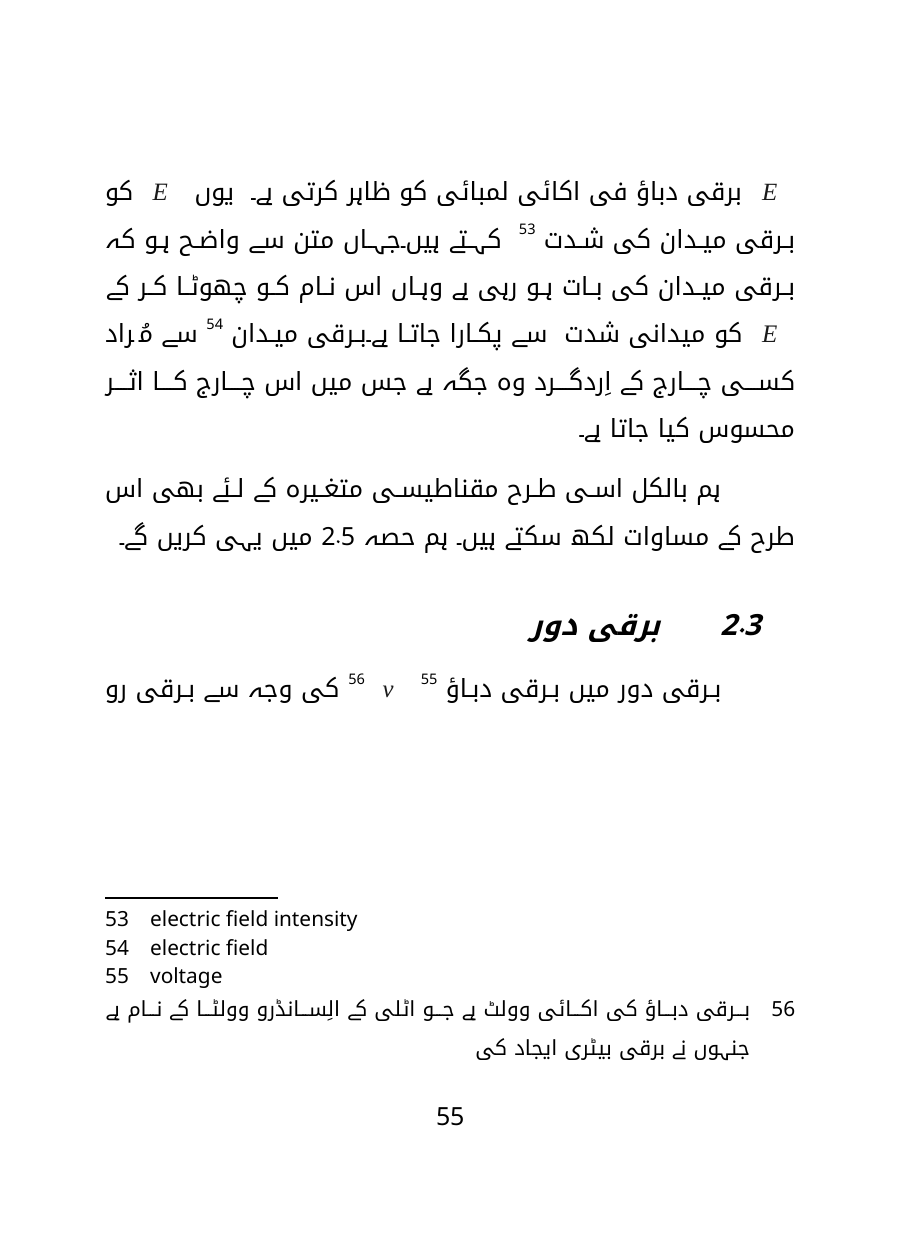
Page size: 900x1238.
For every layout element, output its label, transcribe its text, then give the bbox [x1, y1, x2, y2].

text برقی دباؤ کی اکائی وولٹ ہے جو اٹلی کے الِسانڈرو وولٹا کے نام ہے جنہوں نے برقی بیٹری ایجاد کی [105, 989, 795, 1068]
text ہم بالکل اسی طرح مقناطیسی متغیرہ کے لئے بھی اس طرح کے مساوات لکھ سکتے ہیں۔ ہم حصہ 2.5 میں یہی کریں گے۔ [105, 465, 795, 560]
text electric field intensity [105, 904, 795, 933]
text electric field [105, 933, 795, 961]
text voltage [105, 961, 795, 989]
text ہیں۔ شکل سے واضع ہے کہ برقی رو سلاخ کی رقبہ عمودی تراشسے گزرتی ہے لہٰذا مساوات 2.9 کے تحتبرقی رو کی کثافت کو ظاہر کرتی ہے۔ اسی وجہ سےکو کثافتِ برقی رو ہی کہتے ہیں۔ اسی طرح مساوات 2.10 سے یہ واضح ہے کہبرقی دباؤ فی اکائی لمبائی کو ظاہر کرتی ہے۔ یوں کو برقی میدان کی شدت کہتے ہیں۔جہاں متن سے واضح ہو کہ برقی میدان کی بات ہو رہی ہے وہاں اس نام کو چھوٹا کر کےکو میدانی شدت سے پکارا جاتا ہے۔برقی میدان سے مُراد کسی چارج کے اِردگرد وہ جگہ ہے جس میں اس چارج کا اثر محسوس کیا جاتا ہے۔ [105, 168, 795, 453]
text برقی دور میں برقی دباؤ کی وجہ سے برقی رو پیدا ہوتی ہے۔ تانبہ کی موصلیت ہے جہاں موصلیت کی اکائی ہے۔لہٰذا تانبہ کی بنی تار کی مزاحمت قابلِ نظرانداز ہوتی ہے۔اگر ایسی تار میں برقی روکا گزر ہو، تو اس تار کی مزاحمت میں، اوہم کے قانون کے تحت، برقی دباؤ گھٹے گی اور اس گھٹنے کی مقدارہو گی۔ کی قابلِ نظر انداز ہونے کی وجہ سے یہ مقدار بھی قابلِ نظر انداز ہو گی۔ اس کا مطلب ہے کہ اس برقی تار کی مدد سے برقی دباؤ کی بغیر گھٹائے ایک جگہ سے دوسری جگہ رسائی ممکن ہے ۔ اسی لئے تانبہ کی تار کو عموما برقی دباؤ کی ایک جگہ سے دوسری جگہ رسائی کے لئے استعمال کیا جاتا ہے اور اس کی مزاحمت کو صفر ہی سمجھا جاتا ہے۔ شکل 2.3 حصہ الف میں ایک ایسا ہی برقی دور دکھایا گیا ہے۔اس برقی دور میں کل تار کی مزاحمتہے۔ اگر تار کی مزاحمت کو نظرانداز کیا جا سکے تو ہمیں برقی دور 2.3 حصہ ب ملتا ہے۔اس برقی دور میں برقی دباؤ کو مزاحمتتک بغیر گھٹائے پہنچایا گیا ہے۔ [105, 666, 795, 713]
subtitle برقی دور [105, 598, 720, 653]
